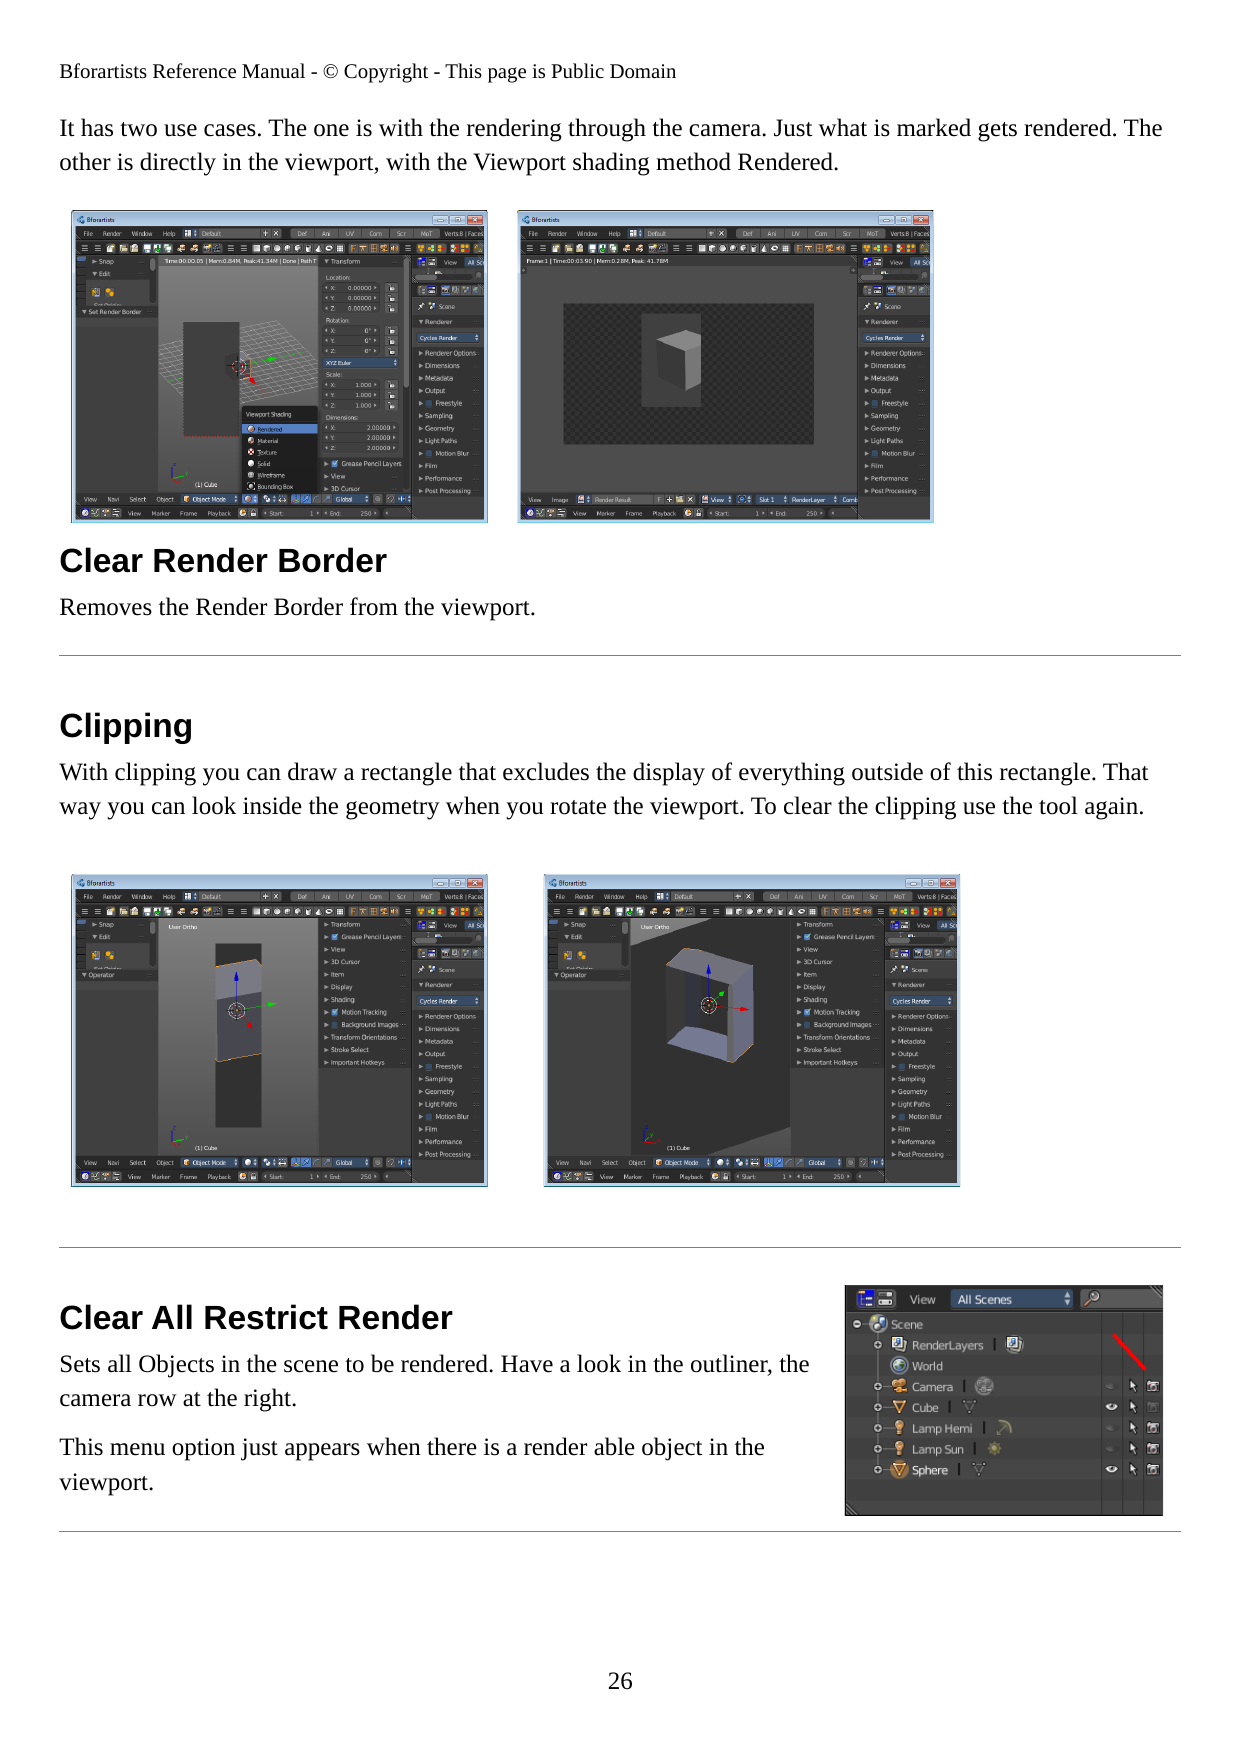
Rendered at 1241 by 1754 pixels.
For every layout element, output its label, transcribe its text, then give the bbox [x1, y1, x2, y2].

subtitle Clear Render Border [59, 217, 1181, 579]
text Removes the Render Border from the viewport. [59, 592, 1181, 620]
text Sets all Objects in the scene to be rendered. Have a look in the outliner, the camera row at the right. [59, 1349, 844, 1412]
subtitle Clear All Restrict Render [59, 1298, 844, 1336]
picture [71, 210, 488, 523]
picture [71, 874, 488, 1187]
picture [517, 210, 934, 523]
subtitle [1164, 1298, 1181, 1336]
subtitle Clipping [59, 706, 1181, 744]
text This menu option just appears when there is a render able object in the viewport. [59, 1432, 844, 1496]
text It has two use cases. The one is with the rendering through the camera. Just what is marked gets rendered. The other is directly in the viewport, with the Viewport shading method Rendered. [59, 113, 1181, 176]
picture [844, 1285, 1164, 1516]
picture [543, 874, 961, 1187]
text With clipping you can draw a rectangle that excludes the display of everything outside of this rectangle. That way you can look inside the geometry when you rotate the viewport. To clear the clipping use the tool again. [59, 757, 1181, 820]
